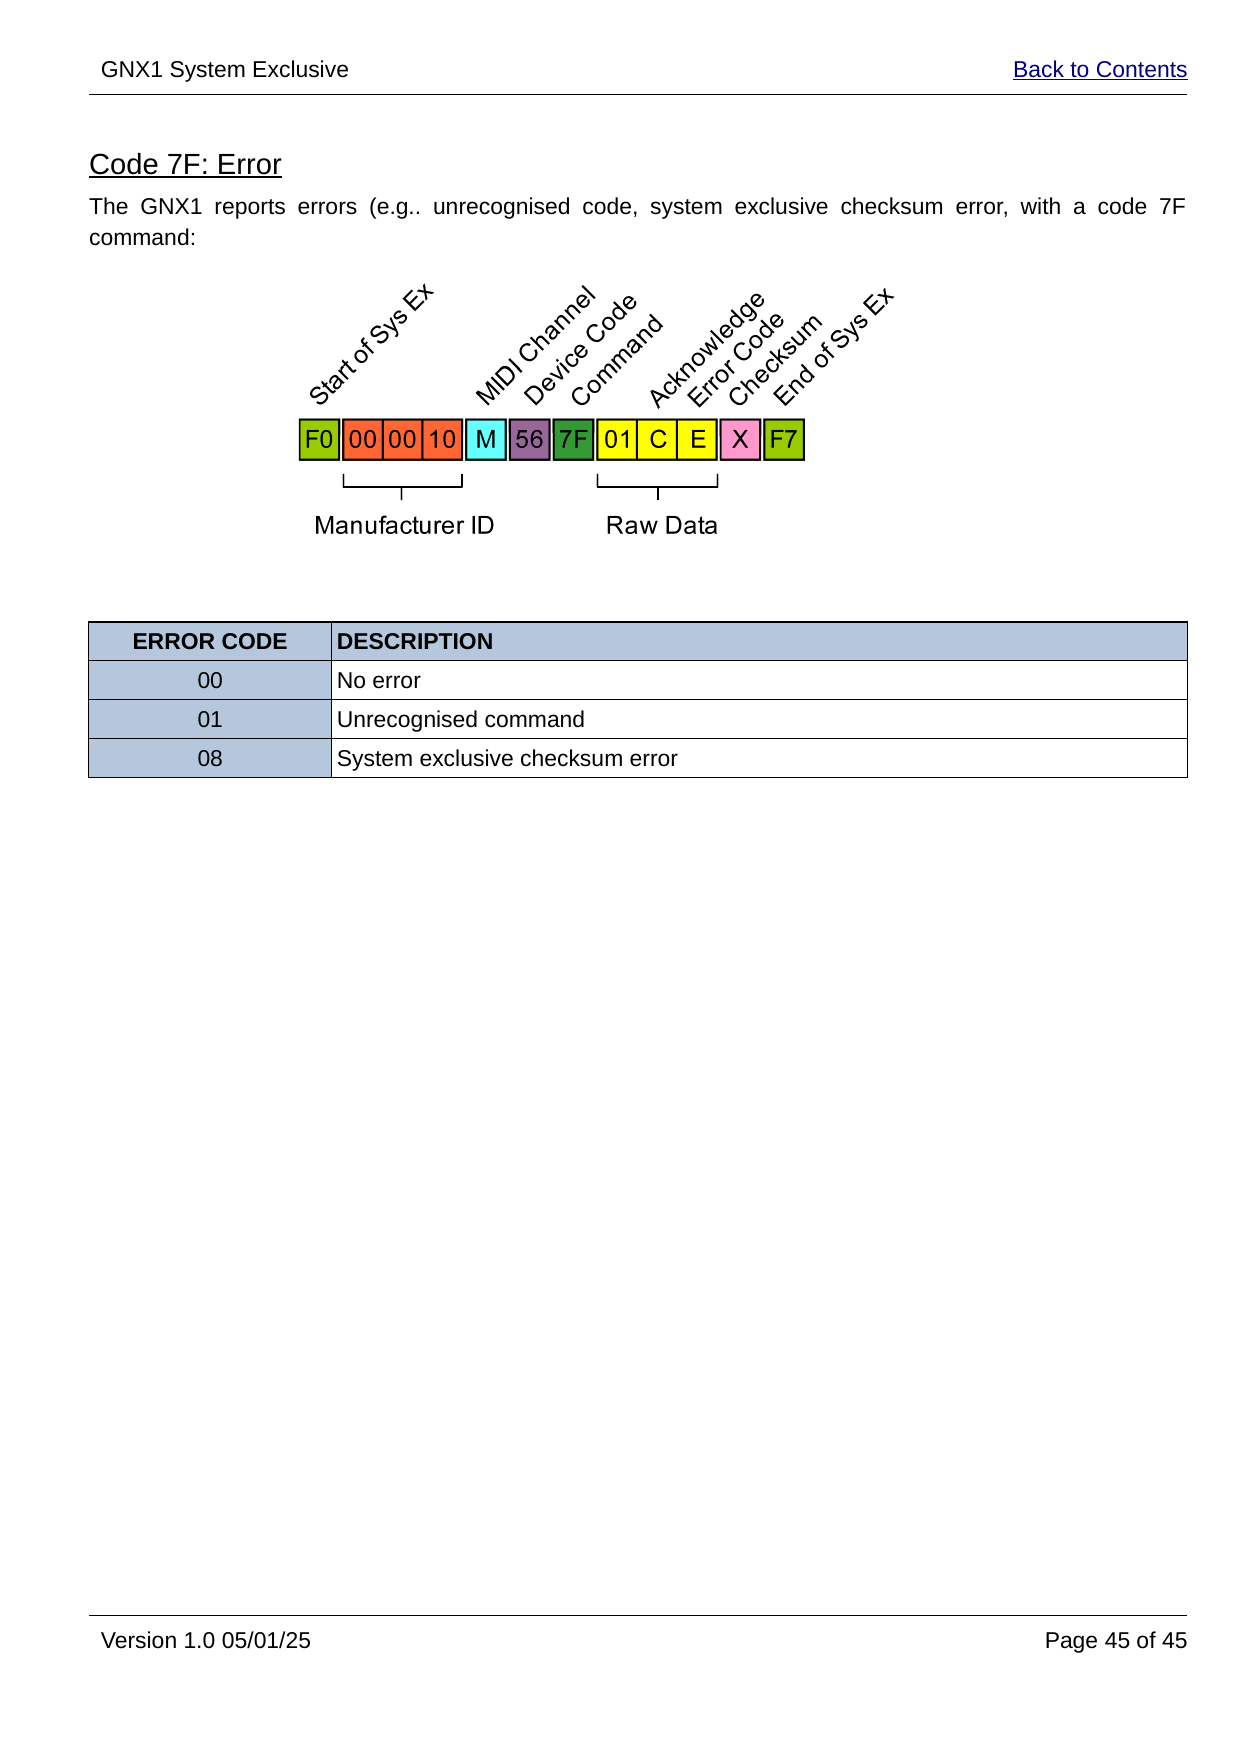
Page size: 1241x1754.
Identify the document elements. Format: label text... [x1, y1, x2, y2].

table_cell 00 [89, 661, 331, 699]
table_cell Unrecognised command [332, 700, 1187, 738]
picture [298, 283, 978, 540]
table_cell 01 [89, 700, 331, 738]
table_cell 08 [89, 739, 331, 777]
text The GNX1 reports errors (e.g.. unrecognised code, system exclusive checksum error, with a code 7F command: [89, 193, 1187, 250]
subtitle Code 7F: Error [89, 147, 1187, 181]
table_cell No error [332, 661, 1187, 699]
table_header DESCRIPTION [332, 623, 1187, 660]
table_header ERROR CODE [89, 623, 331, 660]
table_cell System exclusive checksum error [332, 739, 1187, 777]
